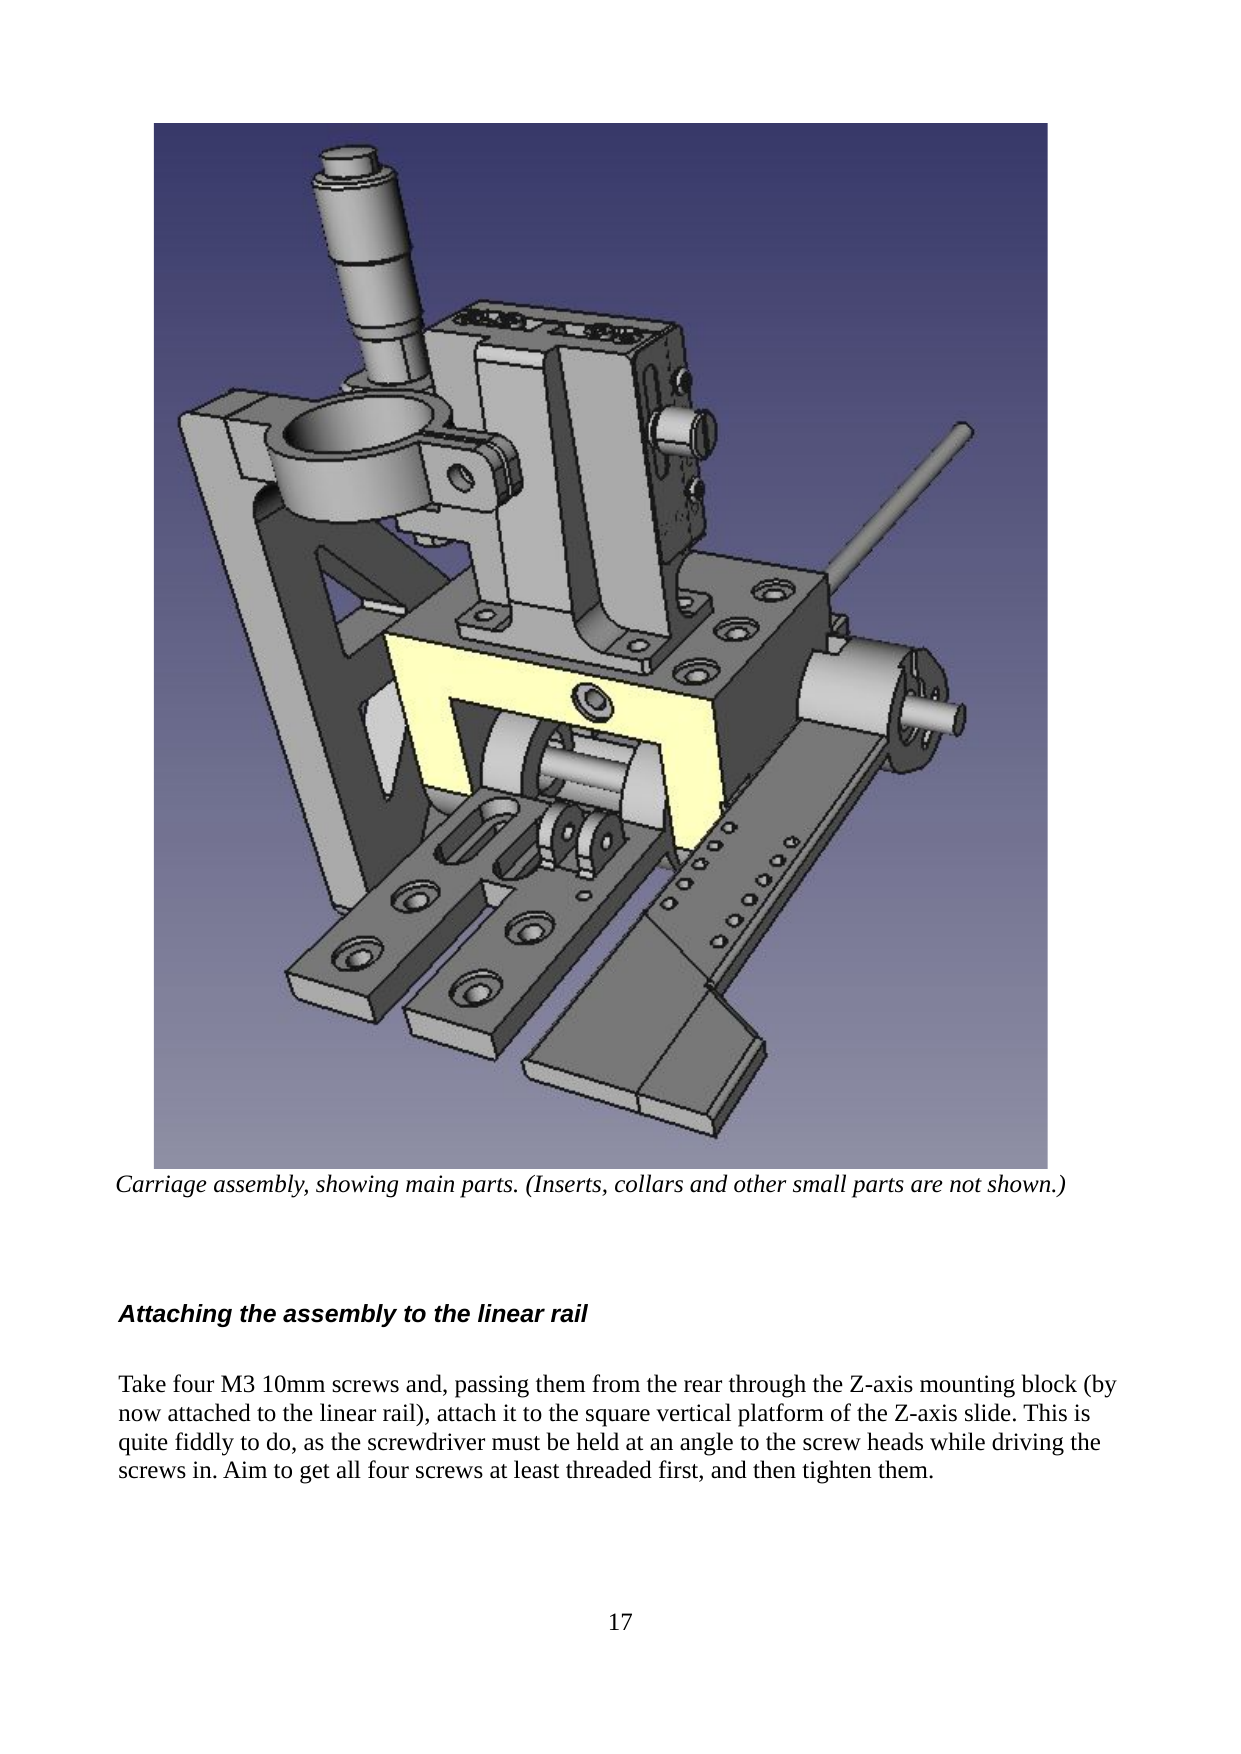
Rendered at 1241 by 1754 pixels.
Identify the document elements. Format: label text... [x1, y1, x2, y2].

subtitle Attaching the assembly to the linear rail [118, 1299, 1122, 1328]
text Carriage assembly, showing main parts. (Inserts, collars and other small parts are not shown.) [115, 136, 1086, 1198]
picture [153, 123, 1048, 1169]
text Take four M3 10mm screws and, passing them from the rear through the Z-axis mounting block (by now attached to the linear rail), attach it to the square vertical platform of the Z-axis slide. This is quite fiddly to do, as the screwdriver must be held at an angle to the screw heads while driving the screws in. Aim to get all four screws at least threaded first, and then tighten them. [118, 1369, 1122, 1484]
